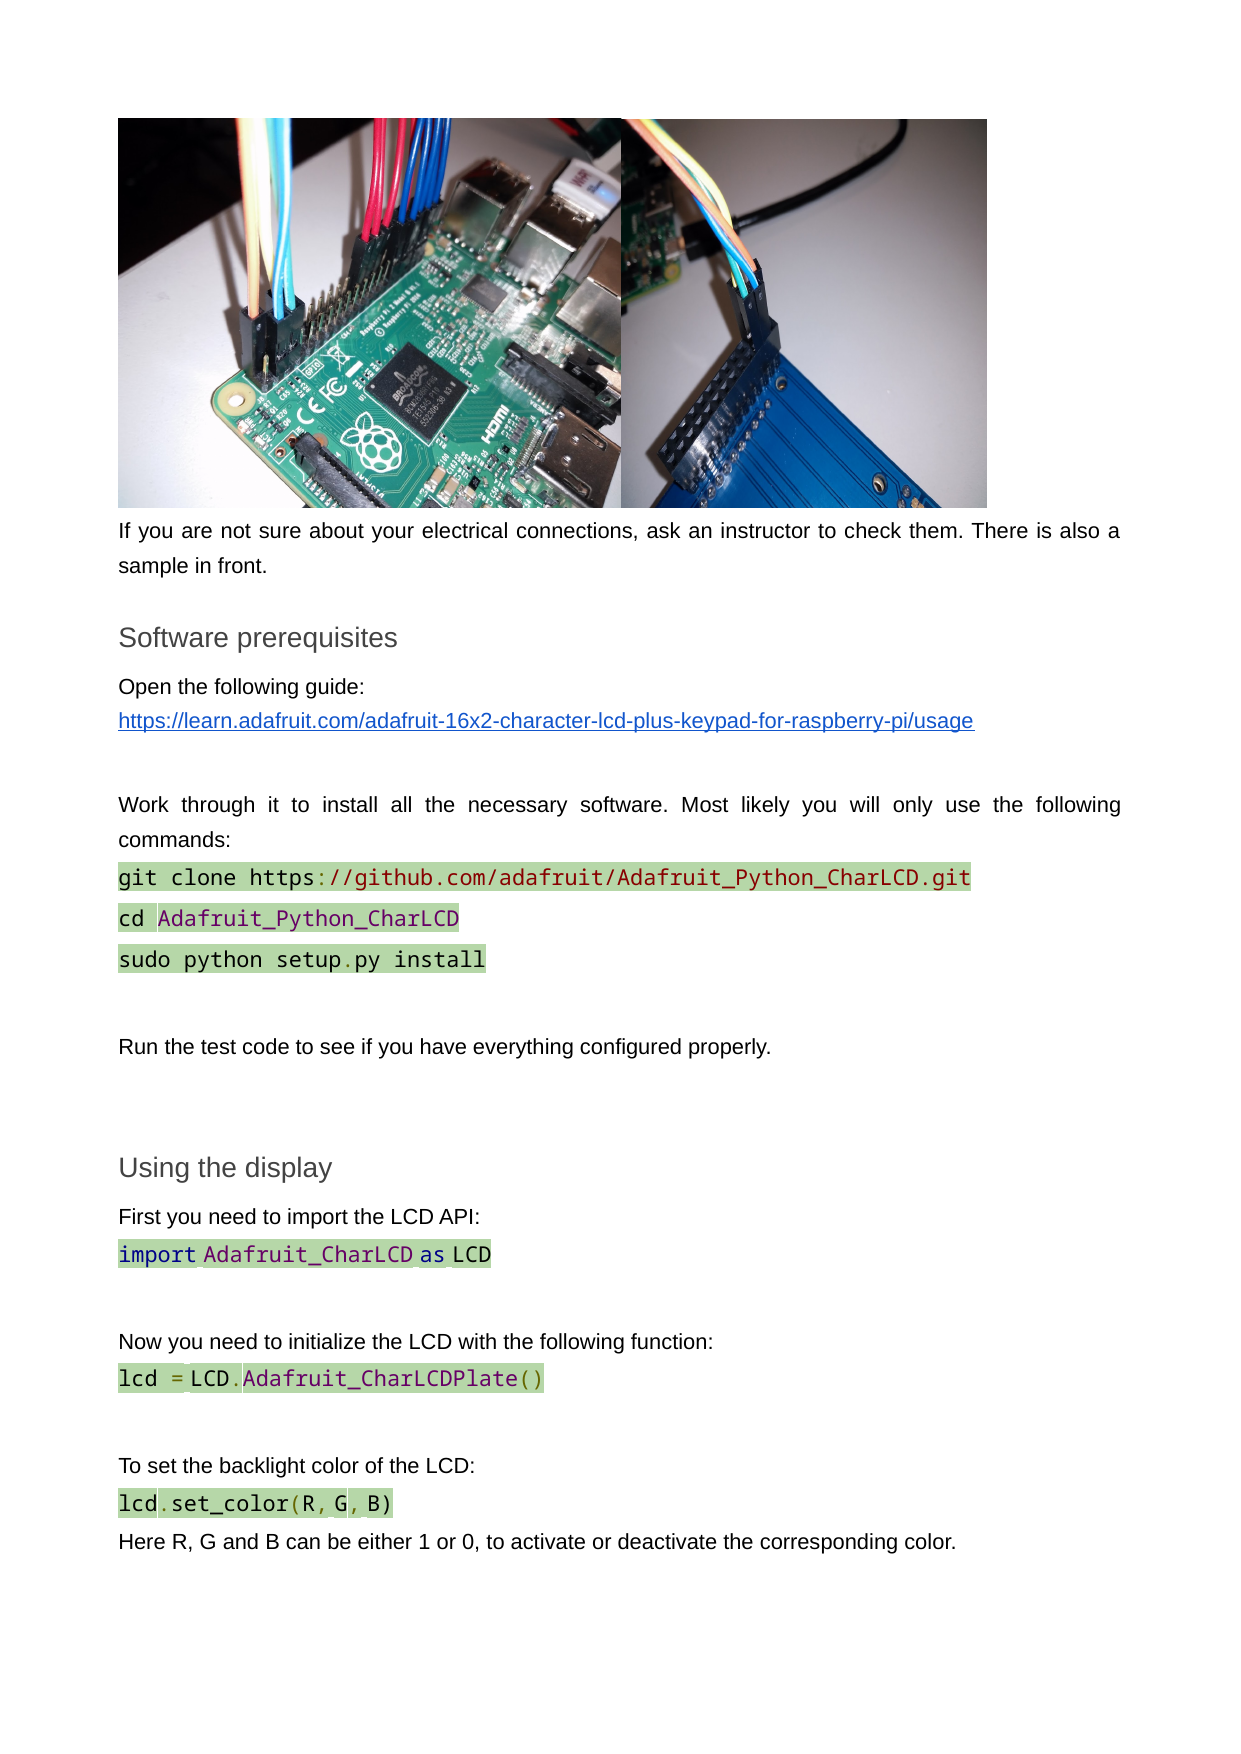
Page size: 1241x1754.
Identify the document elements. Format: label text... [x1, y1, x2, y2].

text Run the test code to see if you have everything configured properly. [118, 1034, 1122, 1059]
text cd Adafruit_Python_CharLCD [118, 903, 1122, 932]
text Work through it to install all the necessary software. Most likely you will only use the following commands: [118, 792, 1122, 852]
text sudo python setup.py install [118, 944, 1122, 973]
subtitle Using the display [118, 1151, 1122, 1183]
text Now you need to initialize the LCD with the following function: [118, 1329, 1122, 1354]
text To set the backlight color of the LCD: [118, 1453, 1122, 1479]
text Here R, G and B can be either 1 or 0, to activate or deactivate the corresponding color. [118, 1529, 1122, 1554]
text import Adafruit_CharLCD as LCD [118, 1238, 1122, 1268]
subtitle Software prerequisites [118, 621, 1122, 653]
text lcd.set_color(R, G, B) [118, 1488, 1122, 1518]
text git clone https://github.com/adafruit/Adafruit_Python_CharLCD.git [118, 862, 1122, 891]
text lcd = LCD.Adafruit_CharLCDPlate() [118, 1363, 1122, 1393]
picture [118, 118, 987, 508]
text https://learn.adafruit.com/adafruit-16x2-character-lcd-plus-keypad-for-raspberry-pi/usage [118, 708, 1122, 734]
text If you are not sure about your electrical connections, ask an instructor to check them. There is also a sample in front. [118, 518, 1122, 578]
text First you need to import the LCD API: [118, 1204, 1122, 1229]
text Open the following guide: [118, 674, 1122, 699]
